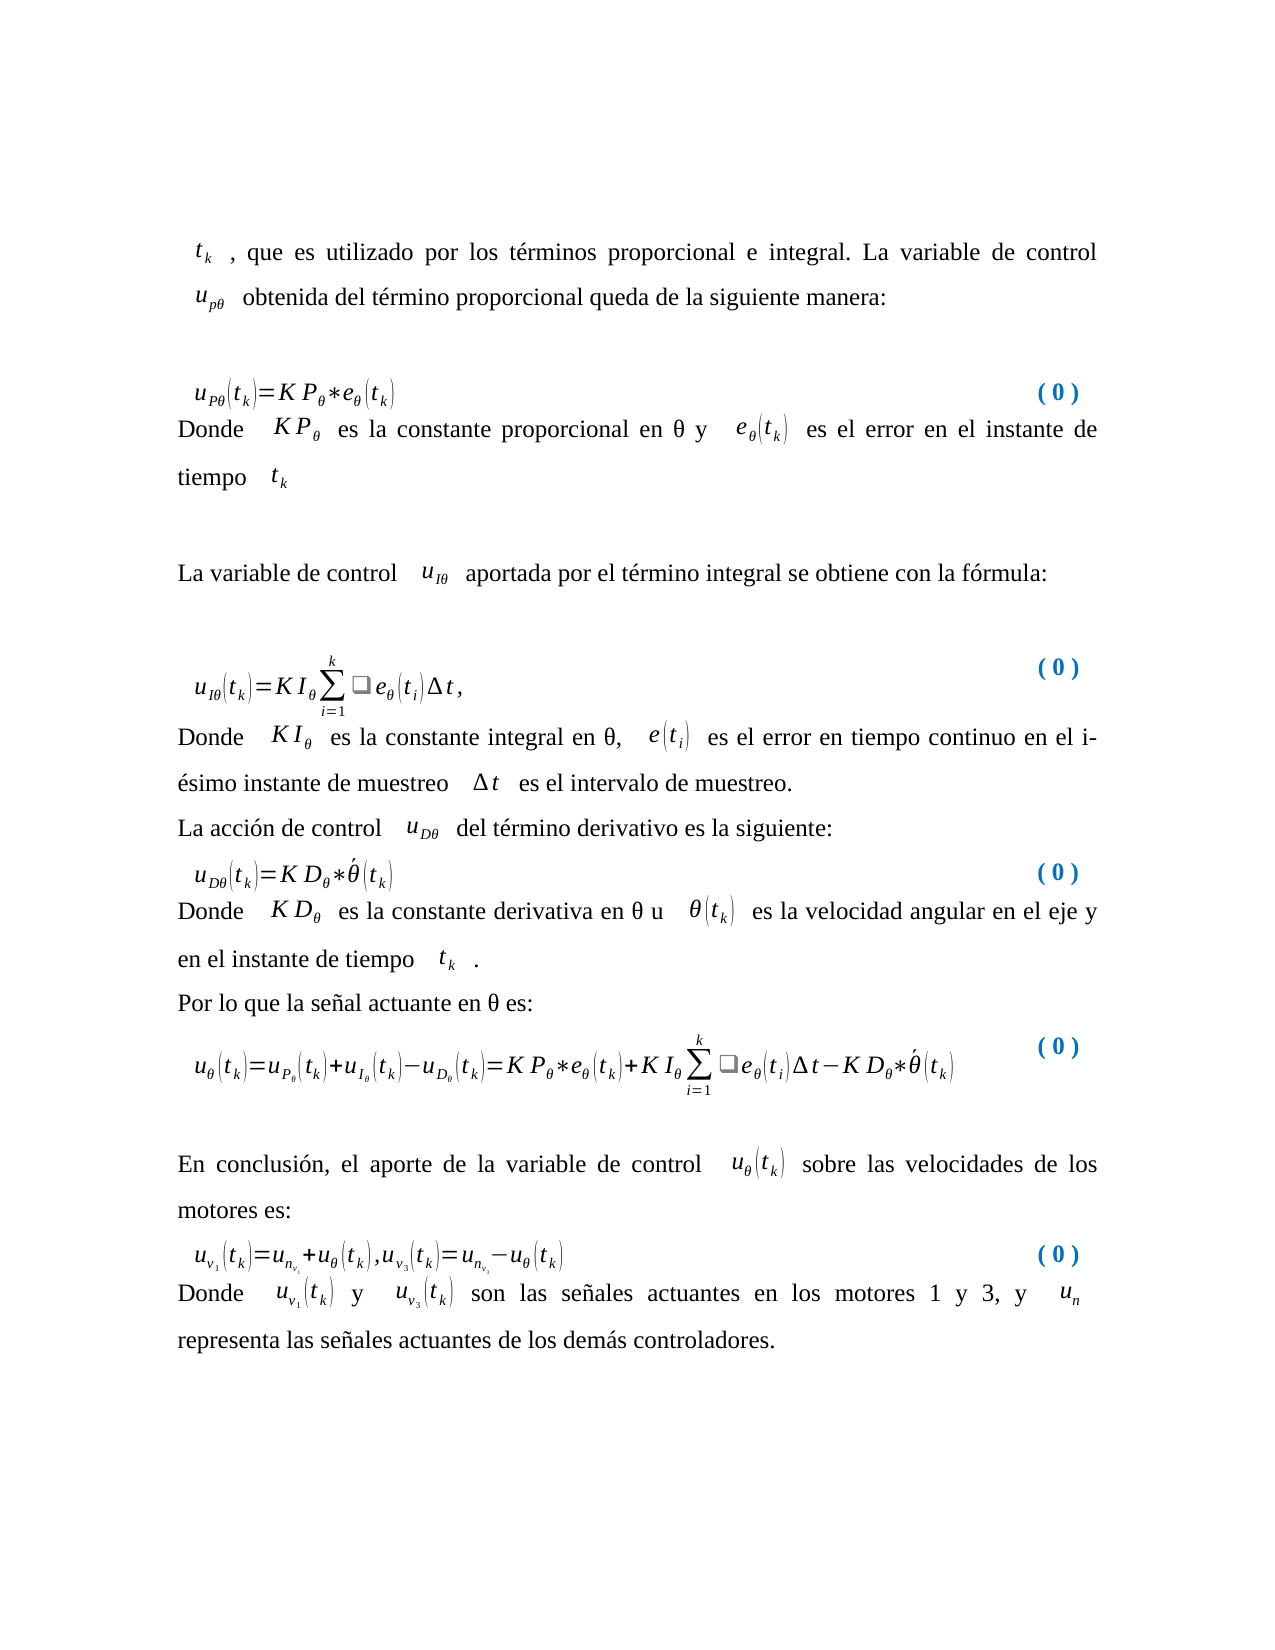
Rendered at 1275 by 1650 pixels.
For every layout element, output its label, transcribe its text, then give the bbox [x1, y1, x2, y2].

text Continuando con el diagrama, la entrada de referencia corresponde los grados de inclinación deseados y la señal es el error en el instante de tiempo , que es utilizado por los términos proporcional e integral. La variable de control obtenida del término proporcional queda de la siguiente manera: [177, 235, 1098, 312]
table_header [165, 1239, 1026, 1275]
text Por lo que la señal actuante en θ es: [177, 988, 1098, 1017]
table_header [165, 652, 1026, 719]
table_header ( 0 ) [1026, 857, 1128, 893]
text Donde y son las señales actuantes en los motores 1 y 3, y representa las señales actuantes de los demás controladores. [177, 1275, 1098, 1353]
table_header ( 0 ) [1026, 1239, 1128, 1275]
table_header ( 0 ) [1026, 1031, 1128, 1103]
text Donde es la constante derivativa en θ u es la velocidad angular en el eje y en el instante de tiempo . [177, 893, 1098, 974]
table_header [165, 1031, 1026, 1103]
text Donde es la constante integral en θ, es el error en tiempo continuo en el i-ésimo instante de muestreo es el intervalo de muestreo. [177, 719, 1098, 797]
text La variable de control aportada por el término integral se obtiene con la fórmula: [177, 556, 1098, 588]
table_header [165, 377, 1026, 412]
table_header ( 0 ) [1026, 377, 1128, 412]
text La acción de control del término derivativo es la siguiente: [177, 812, 1098, 843]
table_header [165, 857, 1026, 893]
table_header ( 0 ) [1026, 652, 1128, 719]
text Donde es la constante proporcional en θ y es el error en el instante de tiempo [177, 412, 1098, 492]
text En conclusión, el aporte de la variable de control sobre las velocidades de los motores es: [177, 1146, 1098, 1224]
